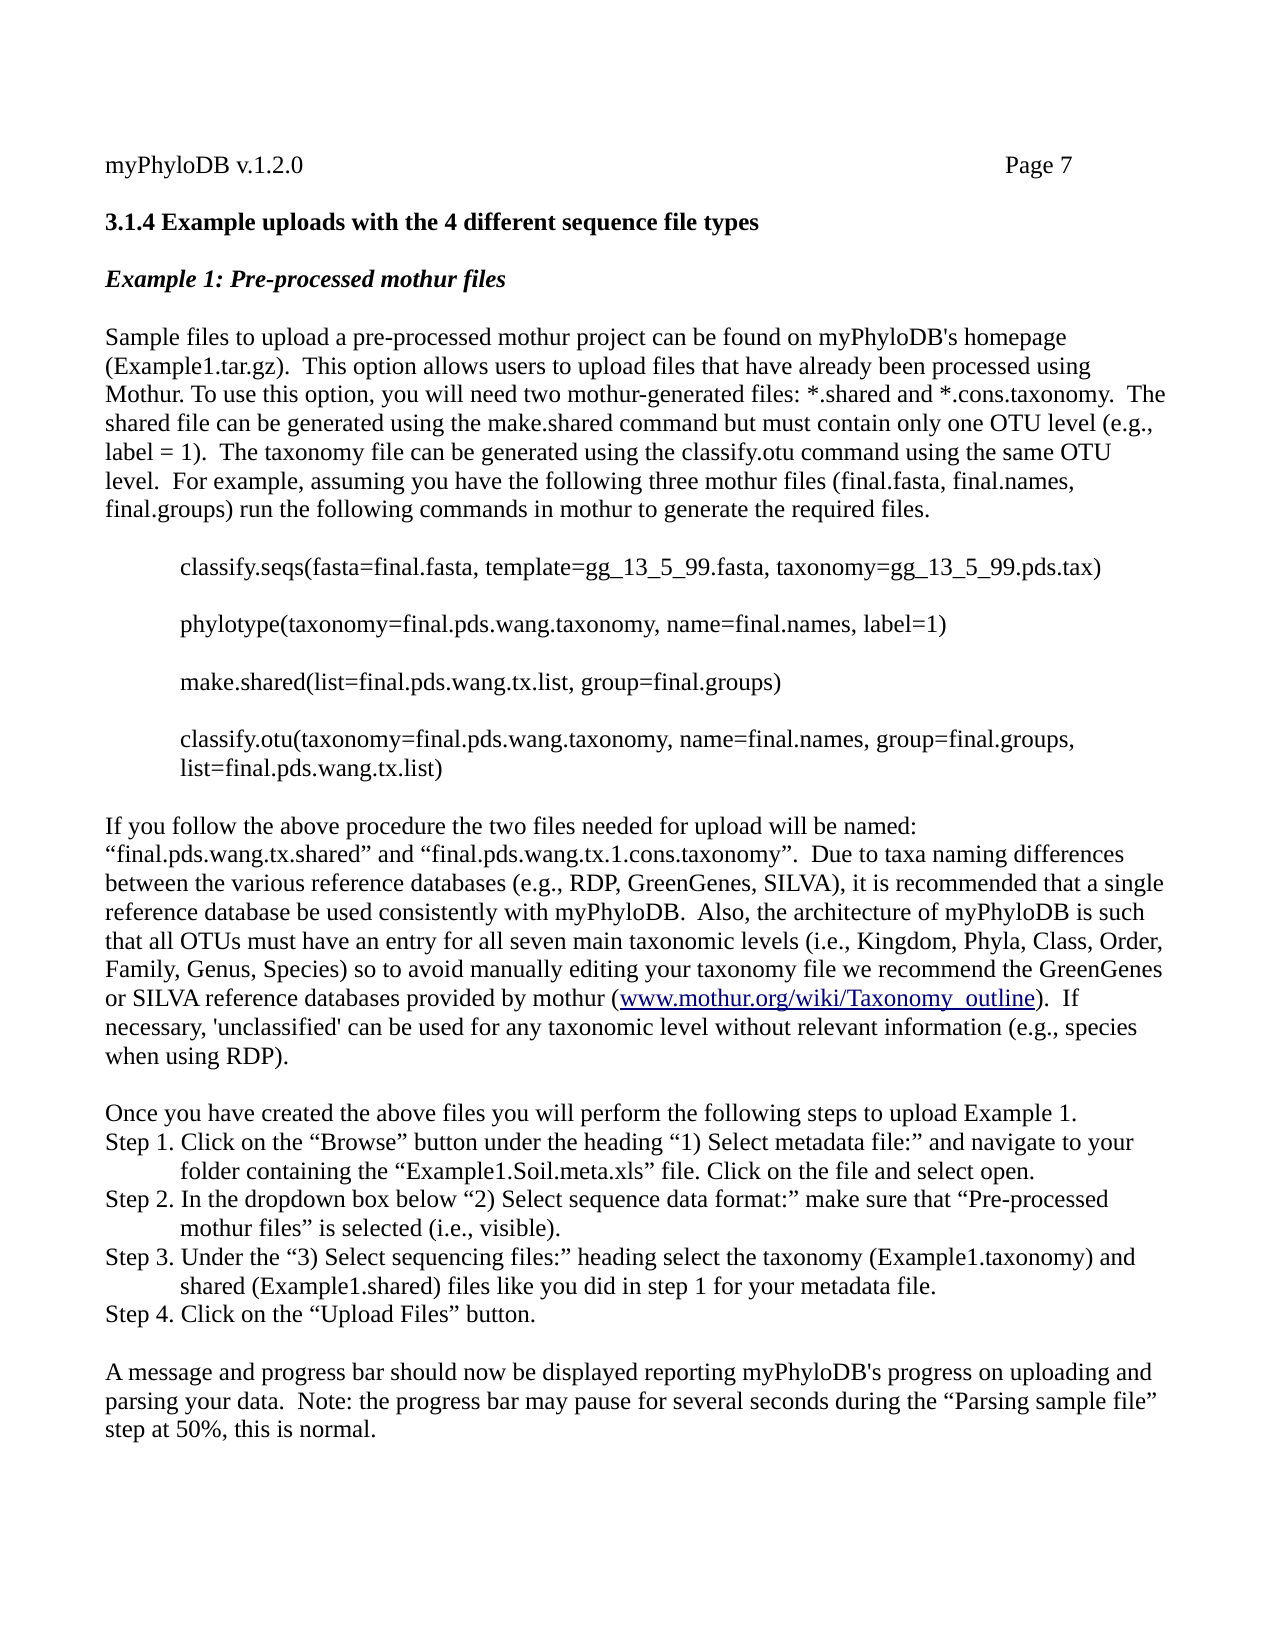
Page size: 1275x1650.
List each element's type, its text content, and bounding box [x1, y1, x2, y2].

text Once you have created the above files you will perform the following steps to upload Example 1. [105, 1098, 1170, 1127]
text Sample files to upload a pre-processed mothur project can be found on myPhyloDB's homepage (Example1.tar.gz). This option allows users to upload files that have already been processed using Mothur. To use this option, you will need two mothur-generated files: *.shared and *.cons.taxonomy. The shared file can be generated using the make.shared command but must contain only one OTU level (e.g., label = 1). The taxonomy file can be generated using the classify.otu command using the same OTU level. For example, assuming you have the following three mothur files (final.fasta, final.names, final.groups) run the following commands in mothur to generate the required files. [105, 322, 1170, 523]
text Step 3. Under the “3) Select sequencing files:” heading select the taxonomy (Example1.taxonomy) and shared (Example1.shared) files like you did in step 1 for your metadata file. [105, 1242, 1170, 1299]
text classify.otu(taxonomy=final.pds.wang.taxonomy, name=final.names, group=final.groups, list=final.pds.wang.tx.list) [105, 724, 1170, 782]
text phylotype(taxonomy=final.pds.wang.taxonomy, name=final.names, label=1) [105, 609, 1170, 638]
text make.shared(list=final.pds.wang.tx.list, group=final.groups) [105, 667, 1170, 696]
text classify.seqs(fasta=final.fasta, template=gg_13_5_99.fasta, taxonomy=gg_13_5_99.pds.tax) [105, 552, 1170, 581]
text Example 1: Pre-processed mothur files [105, 264, 1170, 293]
text 3.1.4 Example uploads with the 4 different sequence file types [105, 207, 1170, 236]
text Step 1. Click on the “Browse” button under the heading “1) Select metadata file:” and navigate to your folder containing the “Example1.Soil.meta.xls” file. Click on the file and select open. [105, 1127, 1170, 1184]
text Step 4. Click on the “Upload Files” button. [105, 1299, 1170, 1328]
text Step 2. In the dropdown box below “2) Select sequence data format:” make sure that “Pre-processed mothur files” is selected (i.e., visible). [105, 1184, 1170, 1242]
text A message and progress bar should now be displayed reporting myPhyloDB's progress on uploading and parsing your data. Note: the progress bar may pause for several seconds during the “Parsing sample file” step at 50%, this is normal. [105, 1357, 1170, 1443]
text If you follow the above procedure the two files needed for upload will be named: “final.pds.wang.tx.shared” and “final.pds.wang.tx.1.cons.taxonomy”. Due to taxa naming differences between the various reference databases (e.g., RDP, GreenGenes, SILVA), it is recommended that a single reference database be used consistently with myPhyloDB. Also, the architecture of myPhyloDB is such that all OTUs must have an entry for all seven main taxonomic levels (i.e., Kingdom, Phyla, Class, Order, Family, Genus, Species) so to avoid manually editing your taxonomy file we recommend the GreenGenes or SILVA reference databases provided by mothur (www.mothur.org/wiki/Taxonomy_outline). If necessary, 'unclassified' can be used for any taxonomic level without relevant information (e.g., species when using RDP). [105, 811, 1170, 1069]
